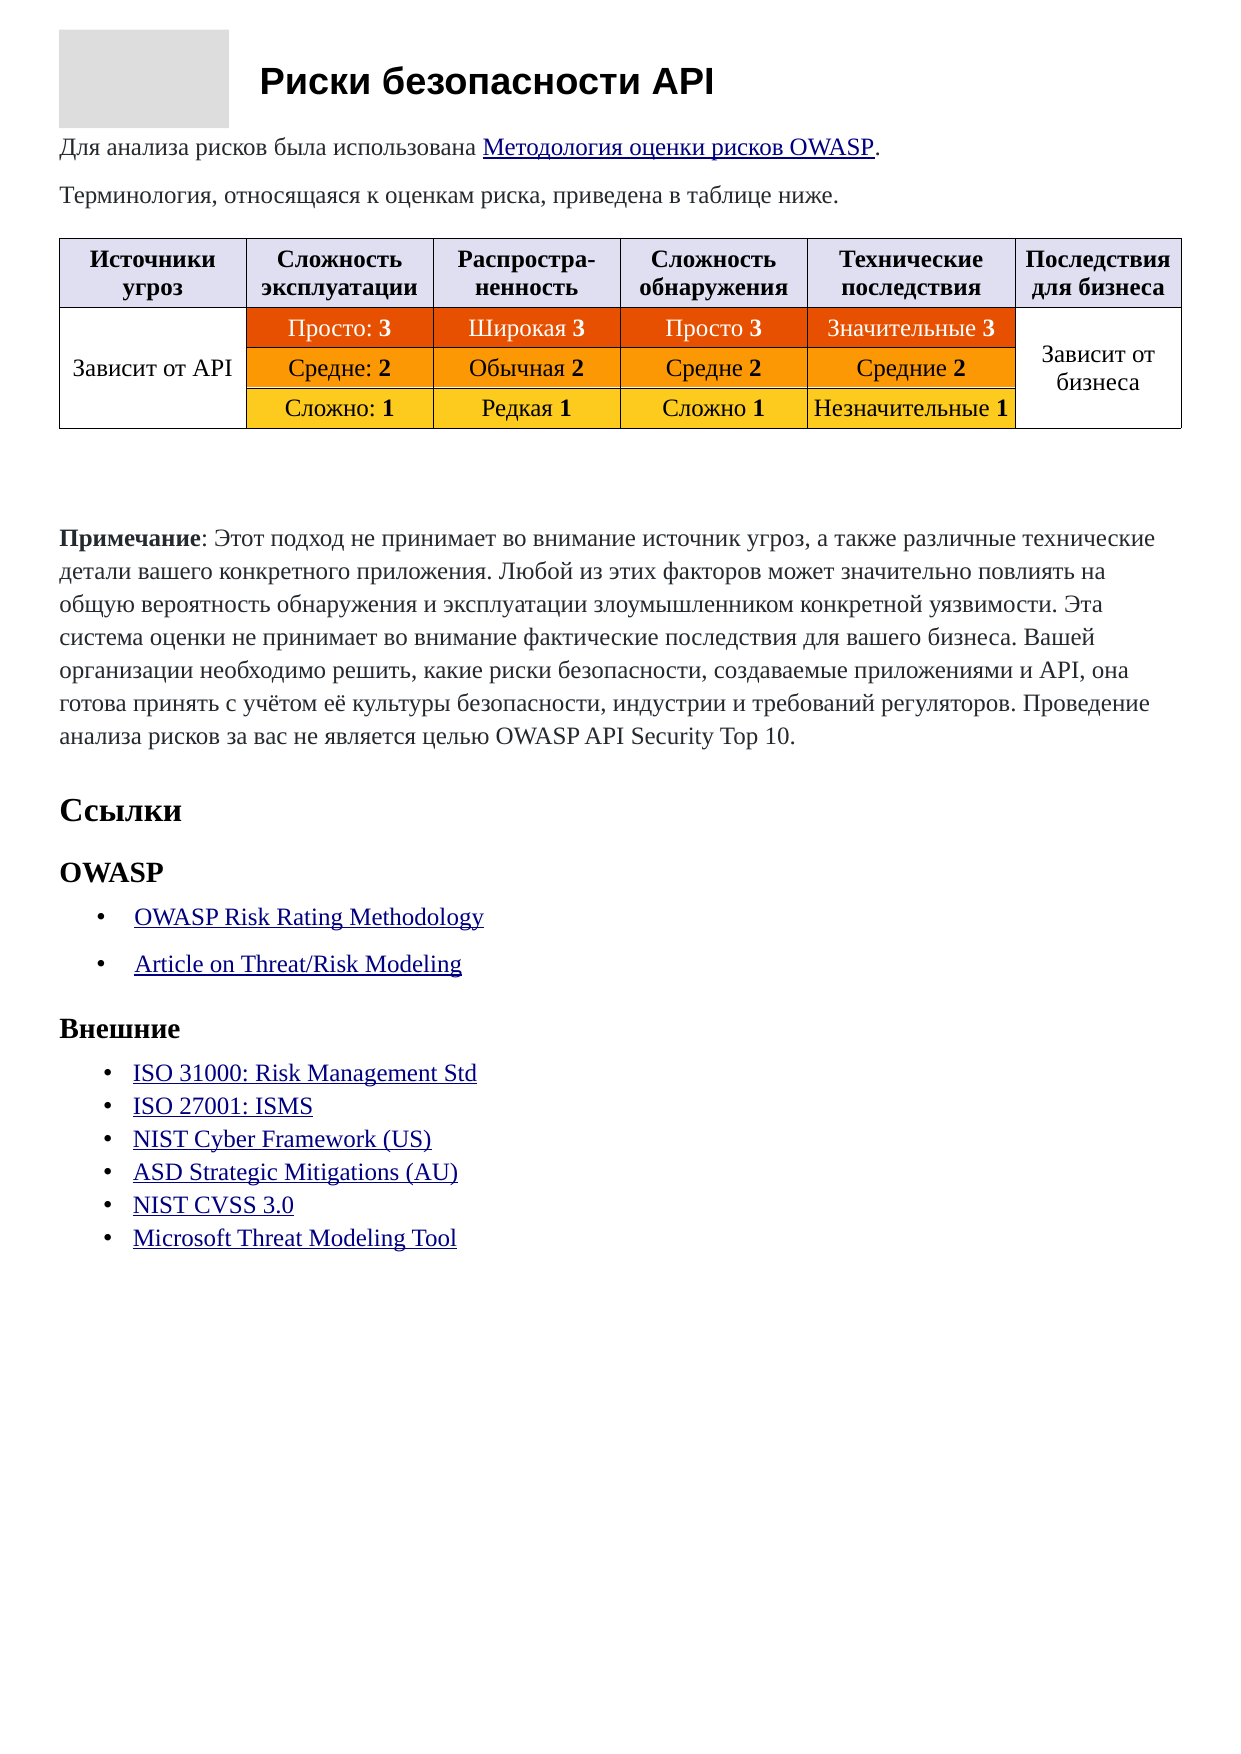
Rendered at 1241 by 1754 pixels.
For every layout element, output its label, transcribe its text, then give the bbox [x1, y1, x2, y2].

text Примечание: Этот подход не принимает во внимание источник угроз, а также различные технические детали вашего конкретного приложения. Любой из этих факторов может значительно повлиять на общую вероятность обнаружения и эксплуатации злоумышленником конкретной уязвимости. Эта система оценки не принимает во внимание фактические последствия для вашего бизнеса. Вашей организации необходимо решить, какие риски безопасности, создаваемые приложениями и API, она готова принять с учётом её культуры безопасности, индустрии и требований регуляторов. Проведение анализа рисков за вас не является целью OWASP API Security Top 10. [59, 523, 1181, 750]
table_cell Средне: 2 [247, 348, 433, 387]
table_cell Зависит от API [60, 308, 246, 428]
list ASD Strategic Mitigations (AU) [103, 1157, 1181, 1186]
table_header Распростра-ненность [434, 239, 620, 307]
list NIST Cyber Framework (US) [103, 1124, 1181, 1152]
table_header Сложность обнаружения [621, 239, 807, 307]
table_cell Просто: 3 [247, 308, 433, 347]
table_header Последствия для бизнеса [1016, 239, 1181, 307]
table_cell Сложно 1 [621, 389, 807, 428]
table_cell Просто 3 [621, 308, 807, 347]
table_header Технические последствия [808, 239, 1015, 307]
list OWASP Risk Rating Methodology [97, 902, 1181, 930]
table_header Сложность эксплуатации [247, 239, 433, 307]
table_cell Незначительные 1 [808, 389, 1015, 428]
table_cell Сложно: 1 [247, 389, 433, 428]
text Терминология, относящаяся к оценкам риска, приведена в таблице ниже. [59, 180, 1181, 208]
list ISO 31000: Risk Management Std [103, 1058, 1181, 1086]
table_cell Средние 2 [808, 348, 1015, 387]
list Article on Threat/Risk Modeling [97, 949, 1181, 978]
table_cell Значительные 3 [808, 308, 1015, 347]
text Для анализа рисков была использована Методология оценки рисков OWASP. [59, 132, 1181, 161]
subtitle OWASP [59, 855, 1181, 889]
list NIST CVSS 3.0 [103, 1190, 1181, 1218]
table_cell Средне 2 [621, 348, 807, 387]
table_cell Широкая 3 [434, 308, 620, 347]
table_cell Редкая 1 [434, 389, 620, 428]
subtitle Ссылки [59, 790, 1181, 828]
table_cell Обычная 2 [434, 348, 620, 387]
table_header Источники угроз [60, 239, 246, 307]
list Microsoft Threat Modeling Tool [103, 1223, 1181, 1252]
subtitle Внешние [59, 1011, 1181, 1045]
list ISO 27001: ISMS [103, 1091, 1181, 1119]
table_cell Зависит от бизнеса [1016, 308, 1181, 428]
